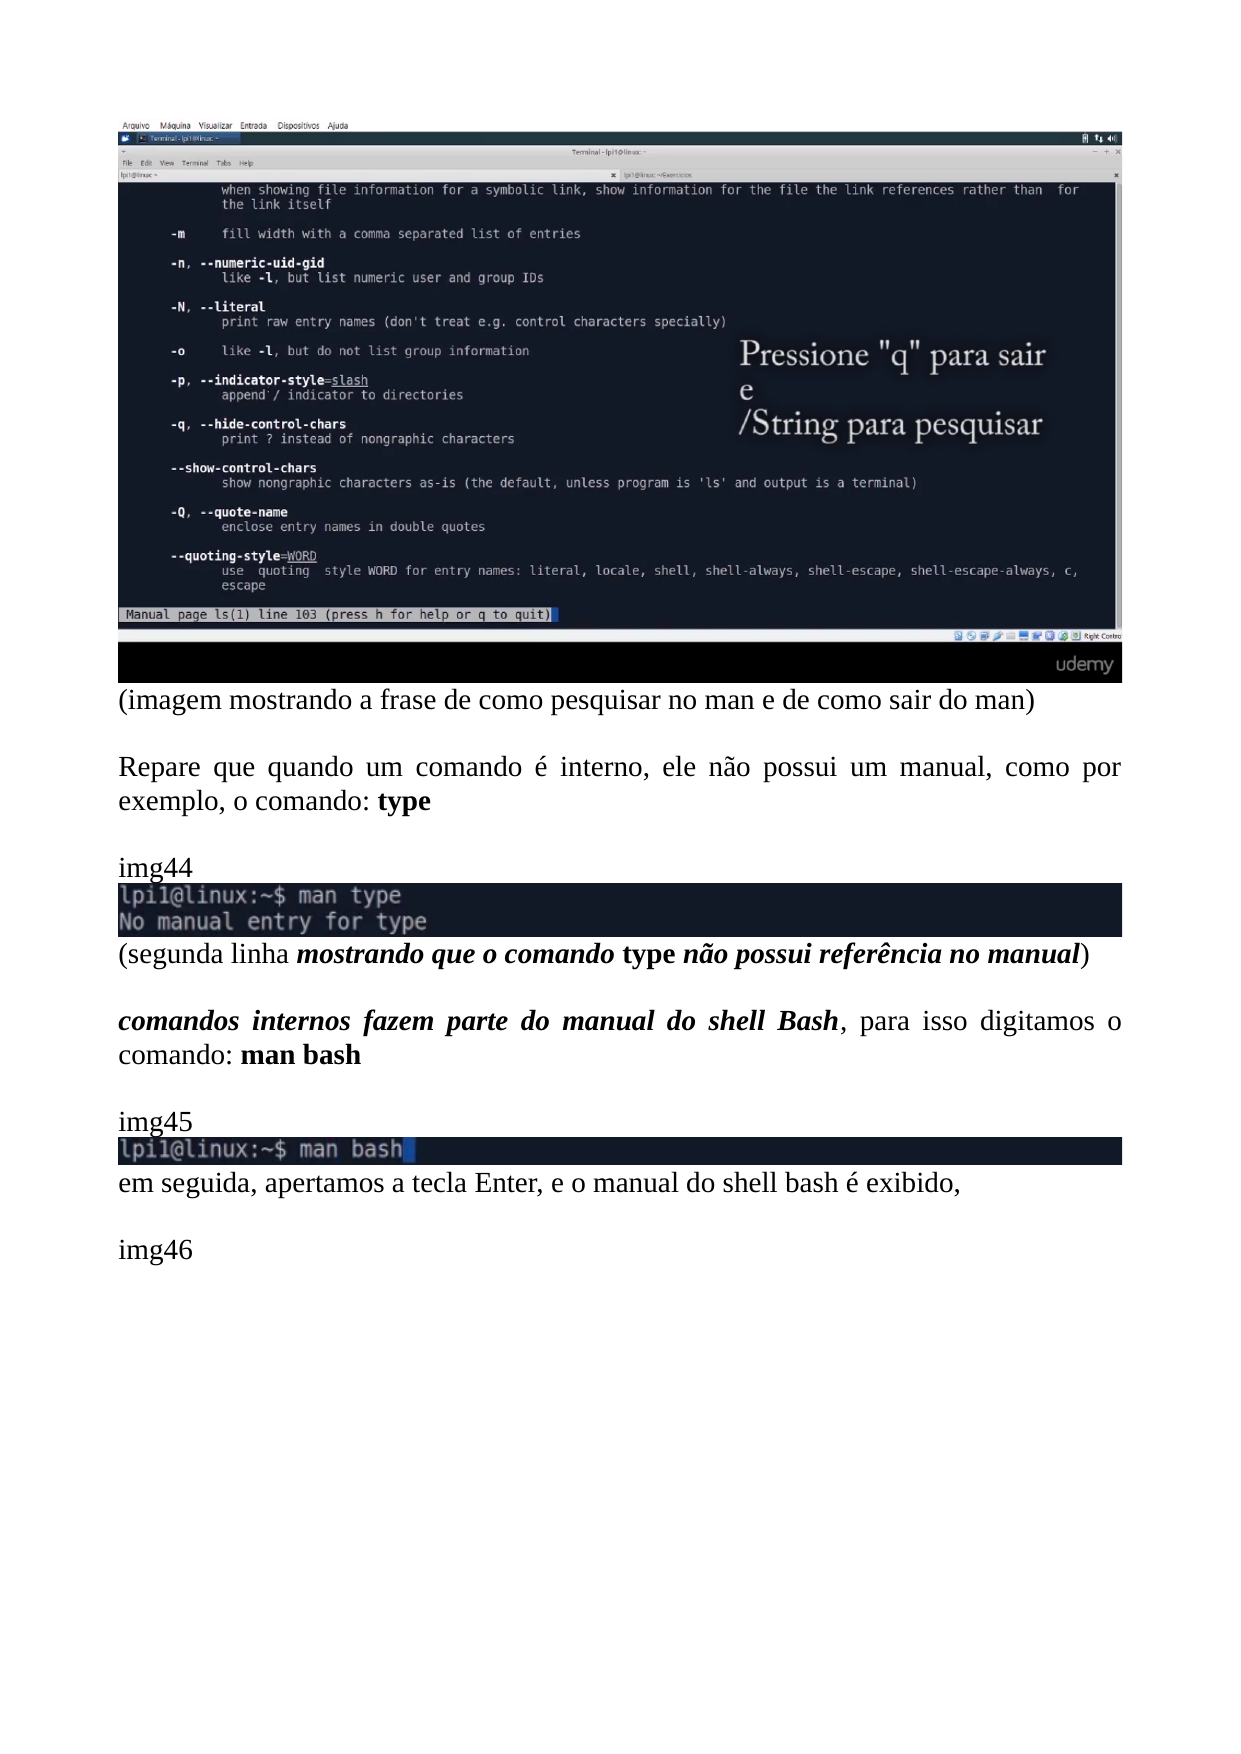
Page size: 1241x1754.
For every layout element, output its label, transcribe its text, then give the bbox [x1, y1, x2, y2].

picture [118, 1137, 1123, 1165]
picture [118, 118, 1123, 683]
text Repare que quando um comando é interno, ele não possui um manual, como por exemplo, o comando: type [118, 749, 1122, 817]
text (imagem mostrando a frase de como pesquisar no man e de como sair do man) [118, 683, 1122, 716]
text (segunda linha mostrando que o comando type não possui referência no manual) [118, 937, 1122, 970]
text img44 [118, 850, 1122, 883]
text img46 [118, 1232, 1122, 1265]
text comandos internos fazem parte do manual do shell Bash, para isso digitamos o comando: man bash [118, 1003, 1122, 1071]
text em seguida, apertamos a tecla Enter, e o manual do shell bash é exibido, [118, 1165, 1122, 1198]
picture [118, 883, 1123, 937]
text img45 [118, 1104, 1122, 1137]
